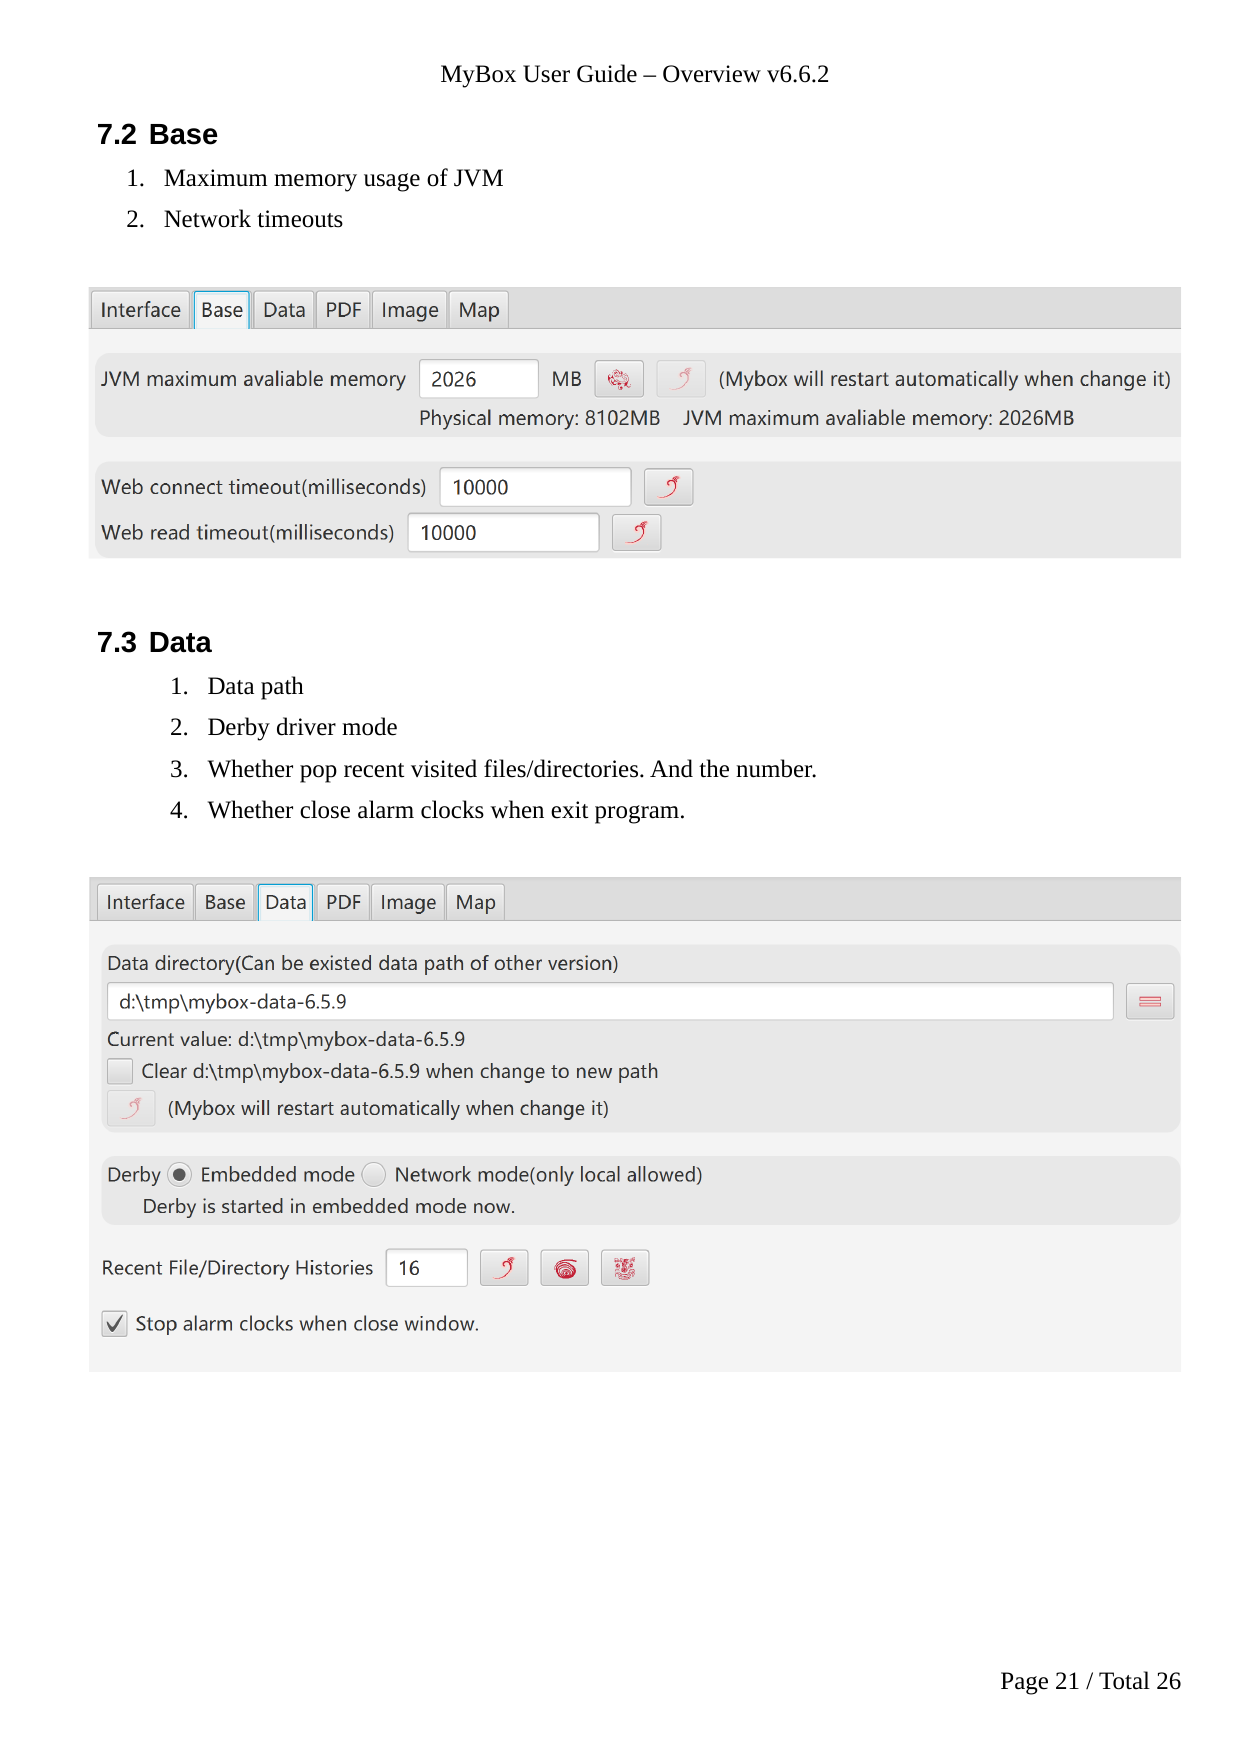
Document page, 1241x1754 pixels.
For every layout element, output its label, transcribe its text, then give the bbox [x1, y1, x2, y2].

list Data path [170, 671, 1181, 700]
picture [88, 287, 1182, 559]
subtitle Base [88, 117, 1181, 151]
list Network timeouts [126, 204, 1181, 233]
list Derby driver mode [170, 712, 1181, 741]
list Whether close alarm clocks when exit program. [170, 795, 1181, 824]
picture [88, 877, 1182, 1372]
list Whether pop recent visited files/directories. And the number. [170, 754, 1181, 782]
list Maximum memory usage of JVM [126, 163, 1181, 192]
subtitle Data [88, 625, 1181, 659]
